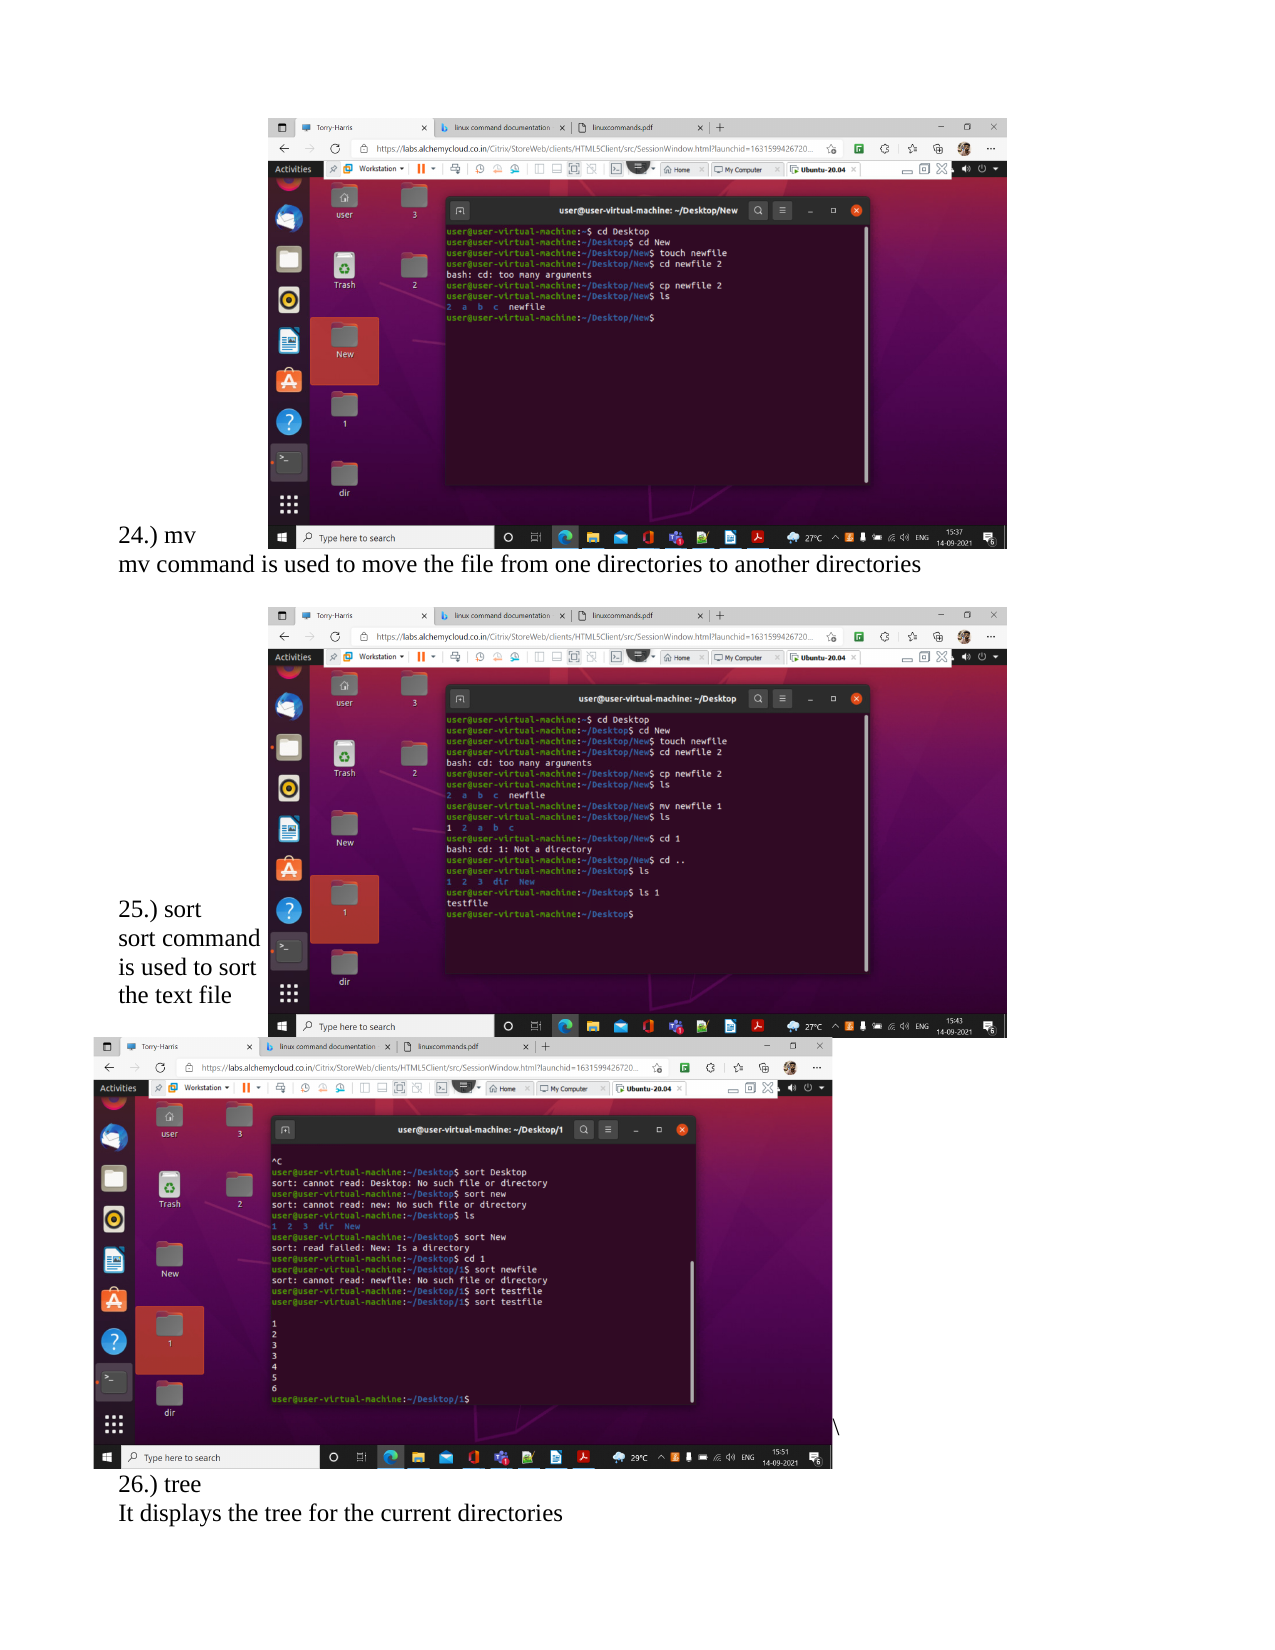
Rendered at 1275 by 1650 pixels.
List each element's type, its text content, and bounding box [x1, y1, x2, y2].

text [1007, 923, 1157, 1009]
text It displays the tree for the current directories [118, 1498, 1157, 1527]
text 26.) tree [118, 1469, 1157, 1498]
text 25.) sort [118, 894, 268, 923]
picture [93, 607, 1007, 1469]
picture [268, 118, 1007, 549]
text mv command is used to move the file from one directories to another directories [118, 549, 1157, 578]
text [1007, 521, 1157, 549]
text sort command is used to sort the text file [118, 923, 268, 1009]
text 24.) mv [118, 521, 268, 549]
text [1007, 894, 1157, 923]
text \ [833, 1412, 1157, 1441]
